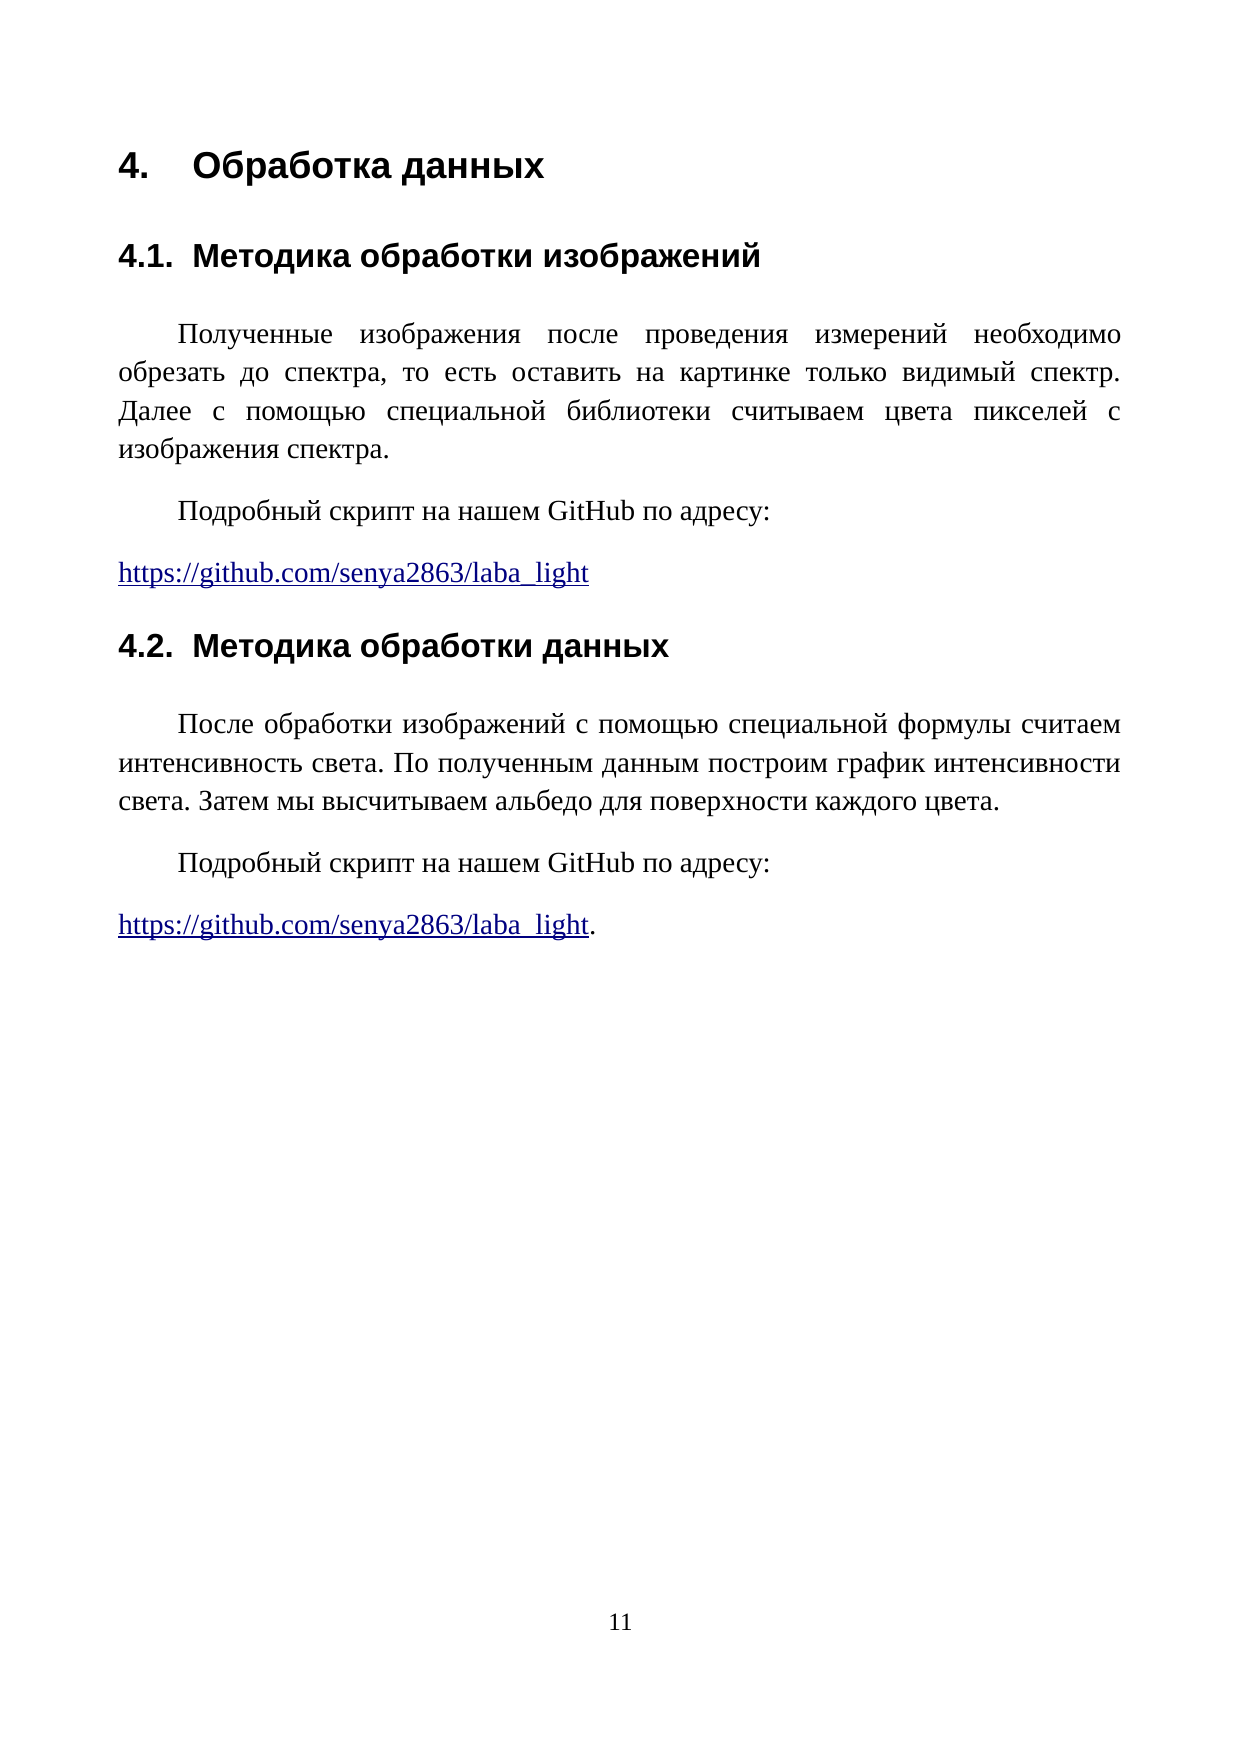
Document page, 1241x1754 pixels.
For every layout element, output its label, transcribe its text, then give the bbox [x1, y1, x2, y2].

subtitle Методика обработки данных [118, 627, 1122, 665]
text https://github.com/senya2863/laba_light [118, 556, 1122, 589]
text После обработки изображений с помощью специальной формулы считаем интенсивность света. По полученным данным построим график интенсивности света. Затем мы высчитываем альбедо для поверхности каждого цвета. [118, 706, 1122, 817]
text Полученные изображения после проведения измерений необходимо обрезать до спектра, то есть оставить на картинке только видимый спектр. Далее с помощью специальной библиотеки считываем цвета пикселей с изображения спектра. [118, 316, 1122, 465]
text Подробный скрипт на нашем GitHub по адресу: [118, 493, 1122, 527]
subtitle Обработка данных [118, 143, 1122, 186]
text https://github.com/senya2863/laba_light. [118, 907, 1122, 941]
text Подробный скрипт на нашем GitHub по адресу: [118, 845, 1122, 879]
subtitle Методика обработки изображений [118, 236, 1122, 274]
